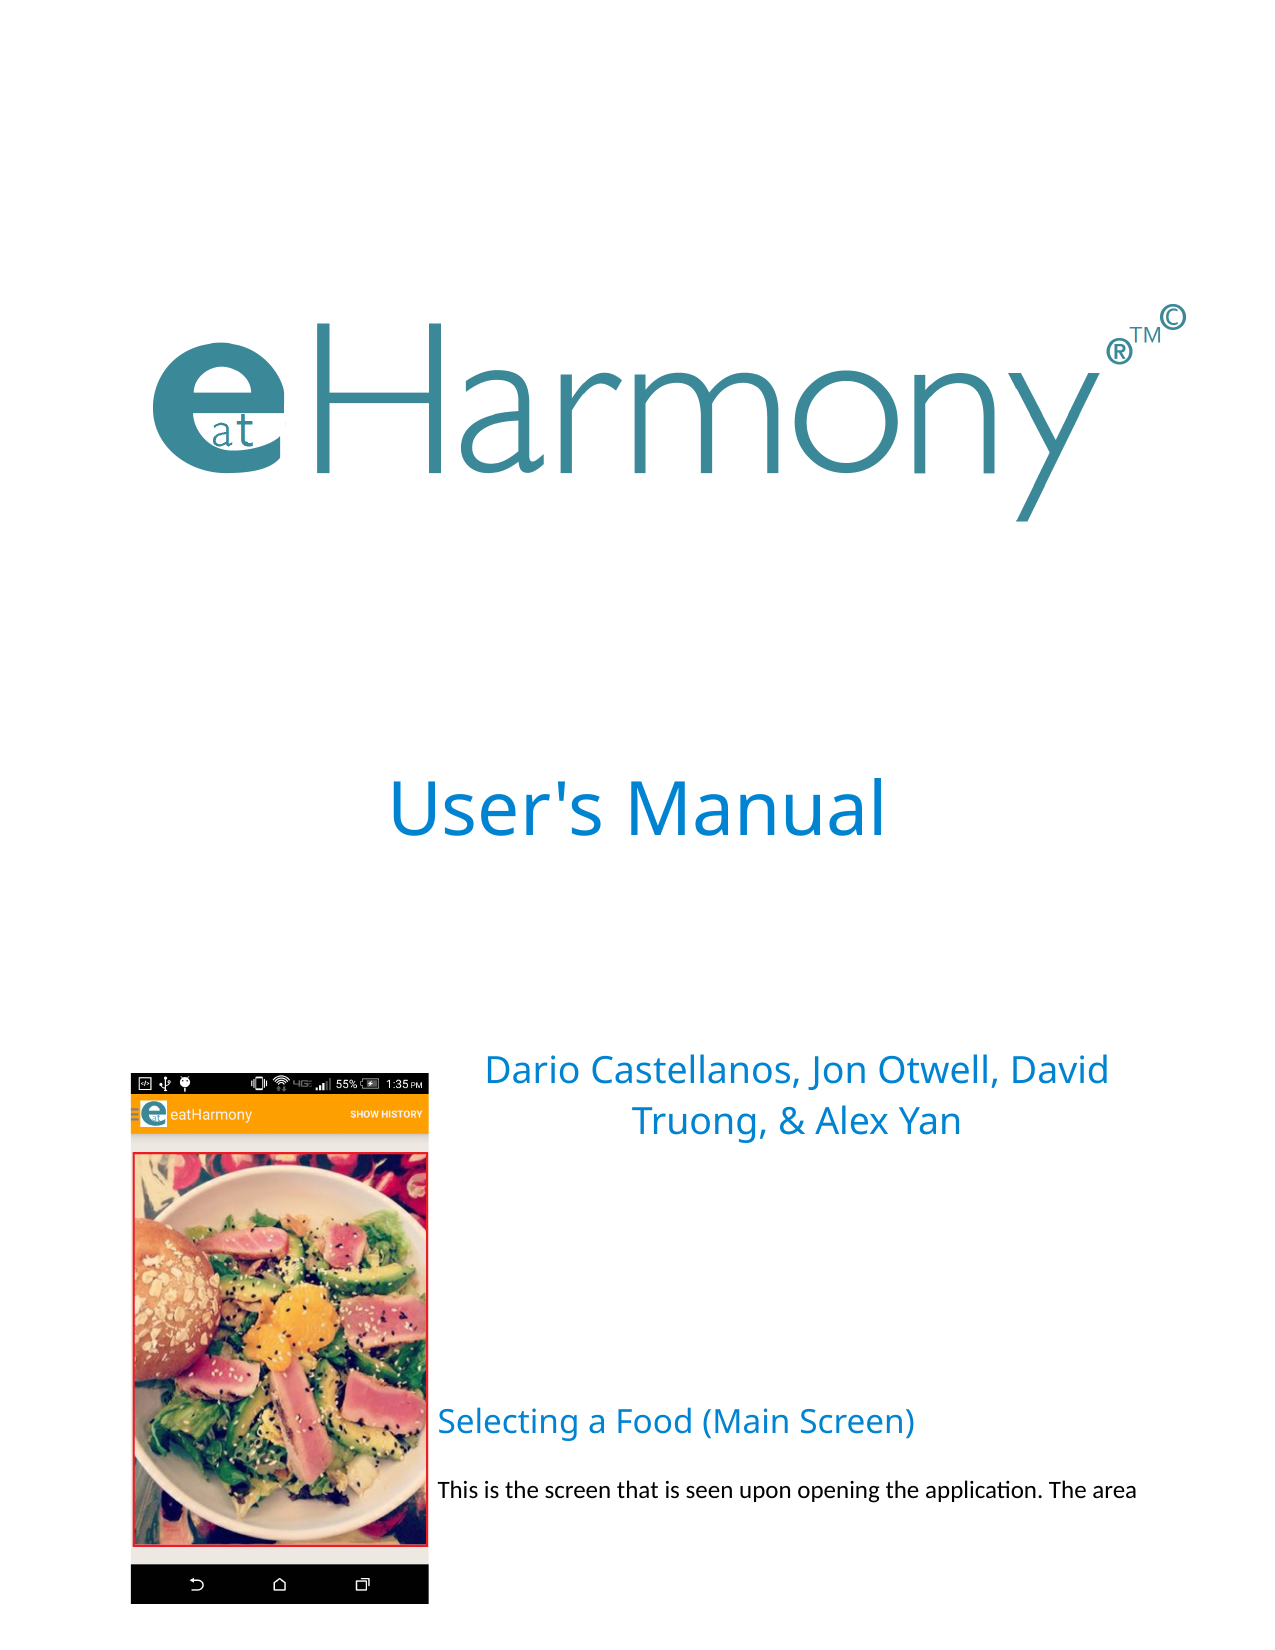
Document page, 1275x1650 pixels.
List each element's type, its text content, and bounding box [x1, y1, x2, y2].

subtitle Selecting a Food (Main Screen) [429, 1398, 1157, 1443]
subtitle User's Manual [118, 755, 1157, 857]
picture [130, 1073, 429, 1604]
text This is the screen that is seen upon opening the application. The area [429, 1474, 1157, 1504]
picture [151, 202, 1190, 628]
text Dario Castellanos, Jon Otwell, David Truong, & Alex Yan [425, 1043, 1157, 1146]
